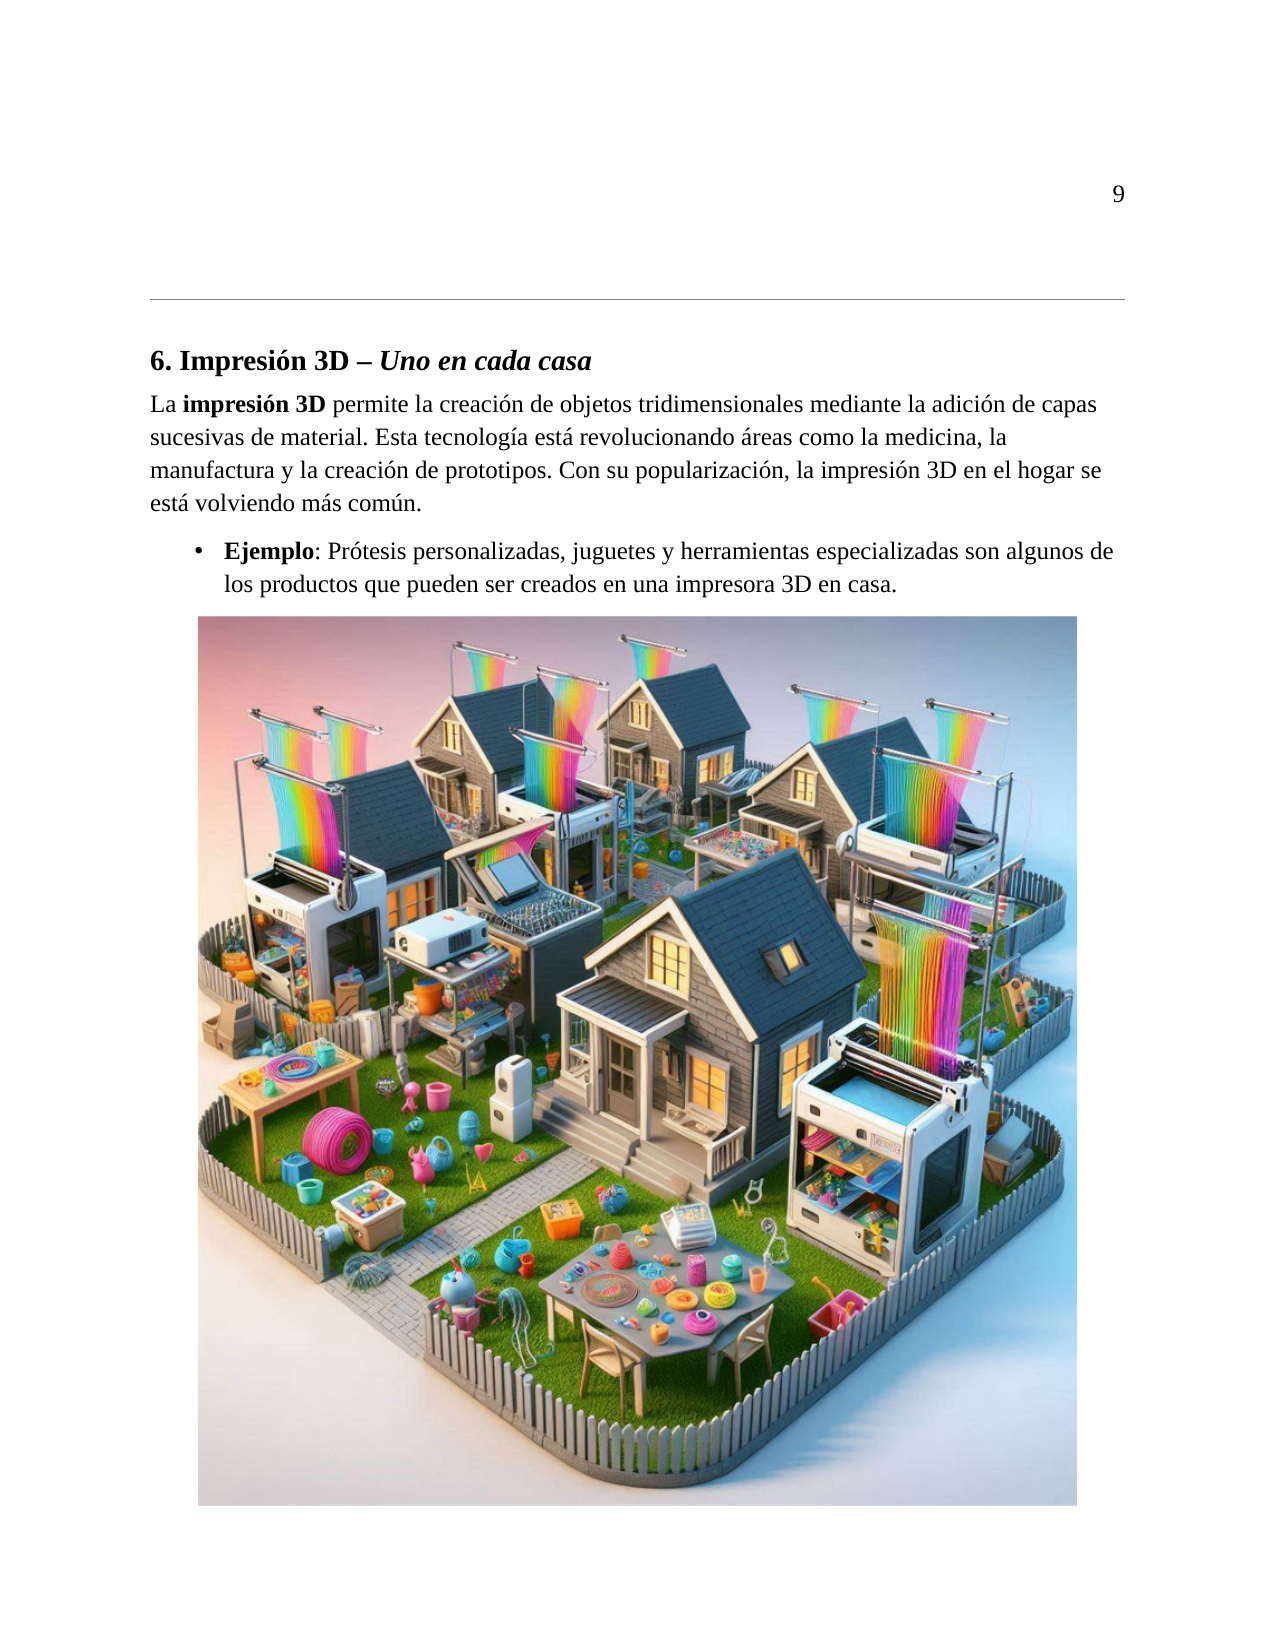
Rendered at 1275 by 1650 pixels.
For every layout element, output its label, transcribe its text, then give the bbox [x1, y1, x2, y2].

subtitle 6. Impresión 3D – Uno en cada casa [150, 343, 1125, 377]
picture [197, 616, 1078, 1506]
text La impresión 3D permite la creación de objetos tridimensionales mediante la adición de capas sucesivas de material. Esta tecnología está revolucionando áreas como la medicina, la manufactura y la creación de prototipos. Con su popularización, la impresión 3D en el hogar se está volviendo más común. [150, 389, 1125, 517]
list Ejemplo: Prótesis personalizadas, juguetes y herramientas especializadas son algunos de los productos que pueden ser creados en una impresora 3D en casa. [194, 536, 1125, 598]
